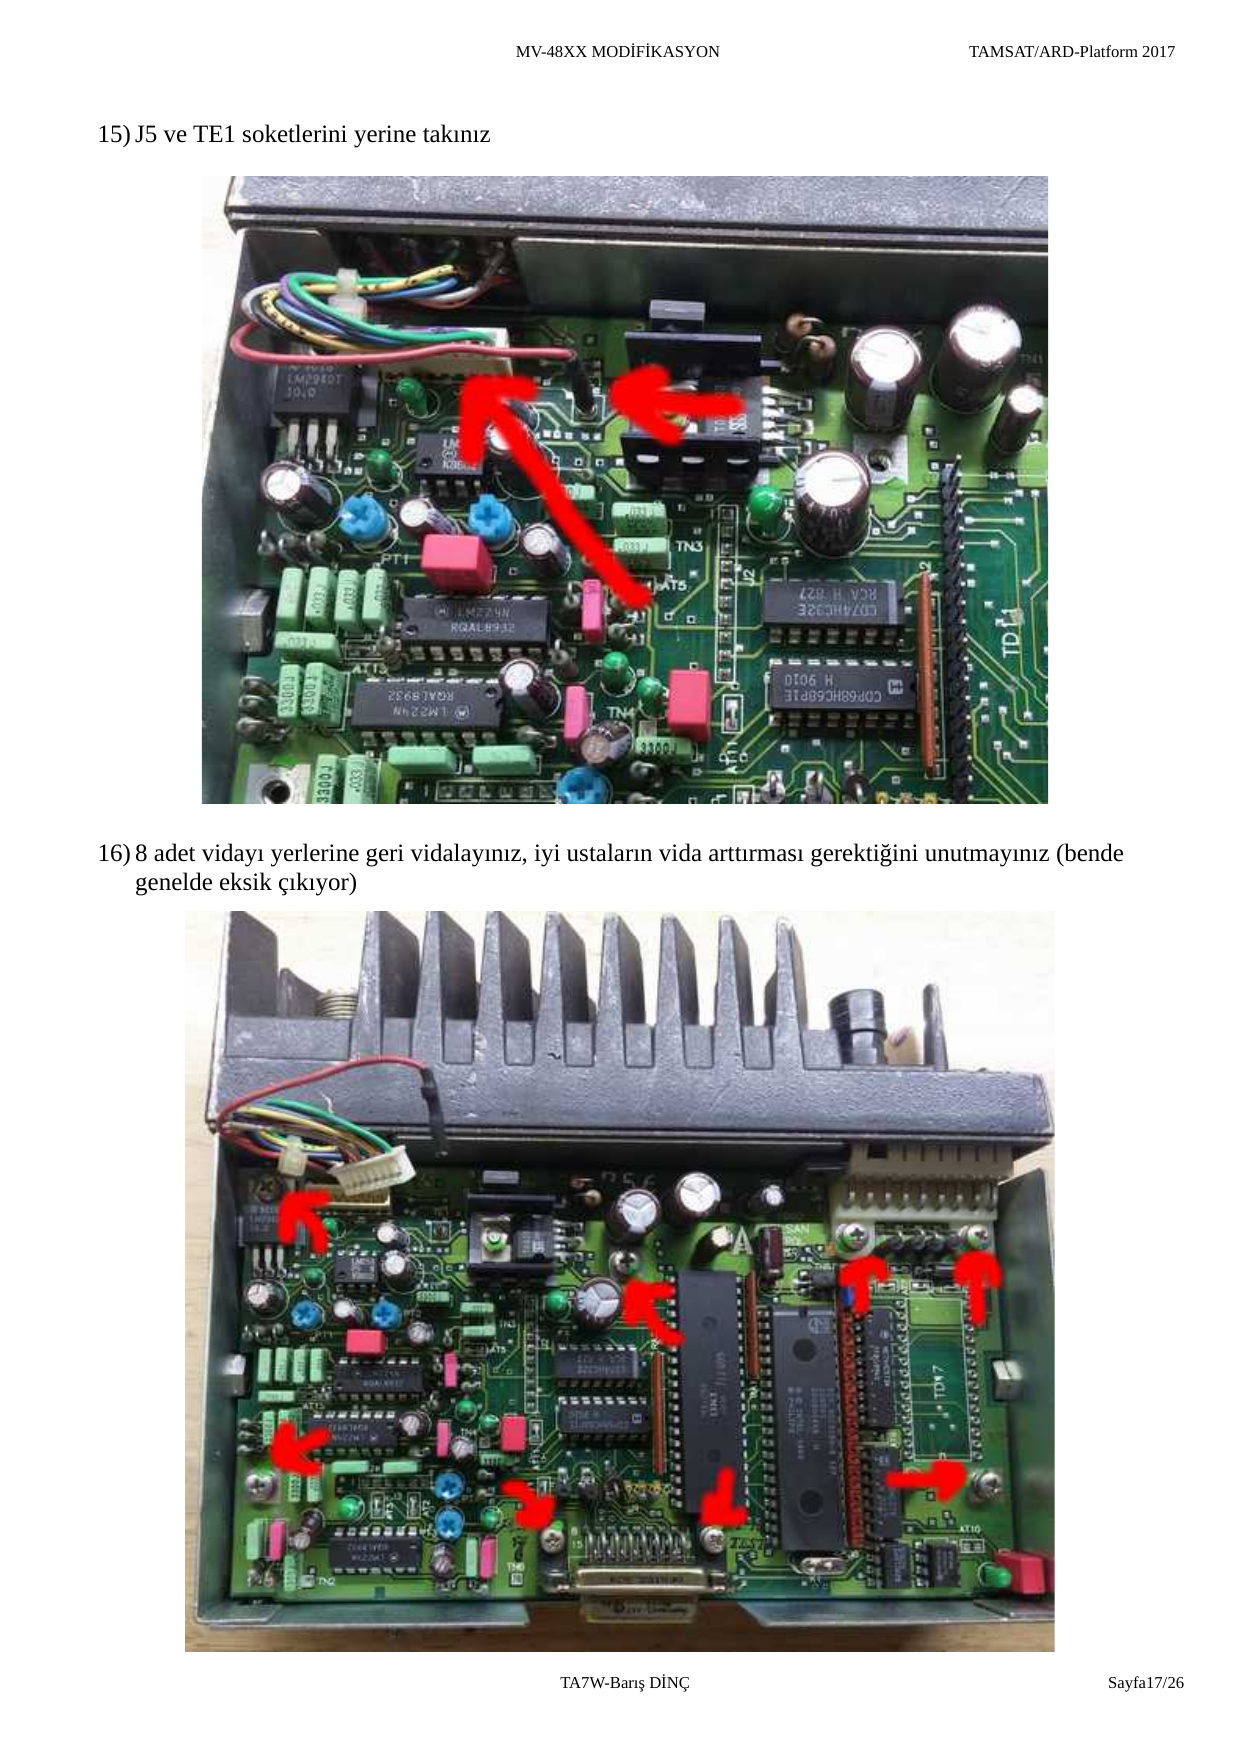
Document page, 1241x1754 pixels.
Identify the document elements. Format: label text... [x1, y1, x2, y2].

picture [201, 176, 1049, 804]
list J5 ve TE1 soketlerini yerine takınız [97, 119, 1190, 148]
list 8 adet vidayı yerlerine geri vidalayınız, iyi ustaların vida arttırması gerektiğini unutmayınız (bende genelde eksik çıkıyor) [97, 838, 1190, 896]
picture [185, 911, 1055, 1652]
